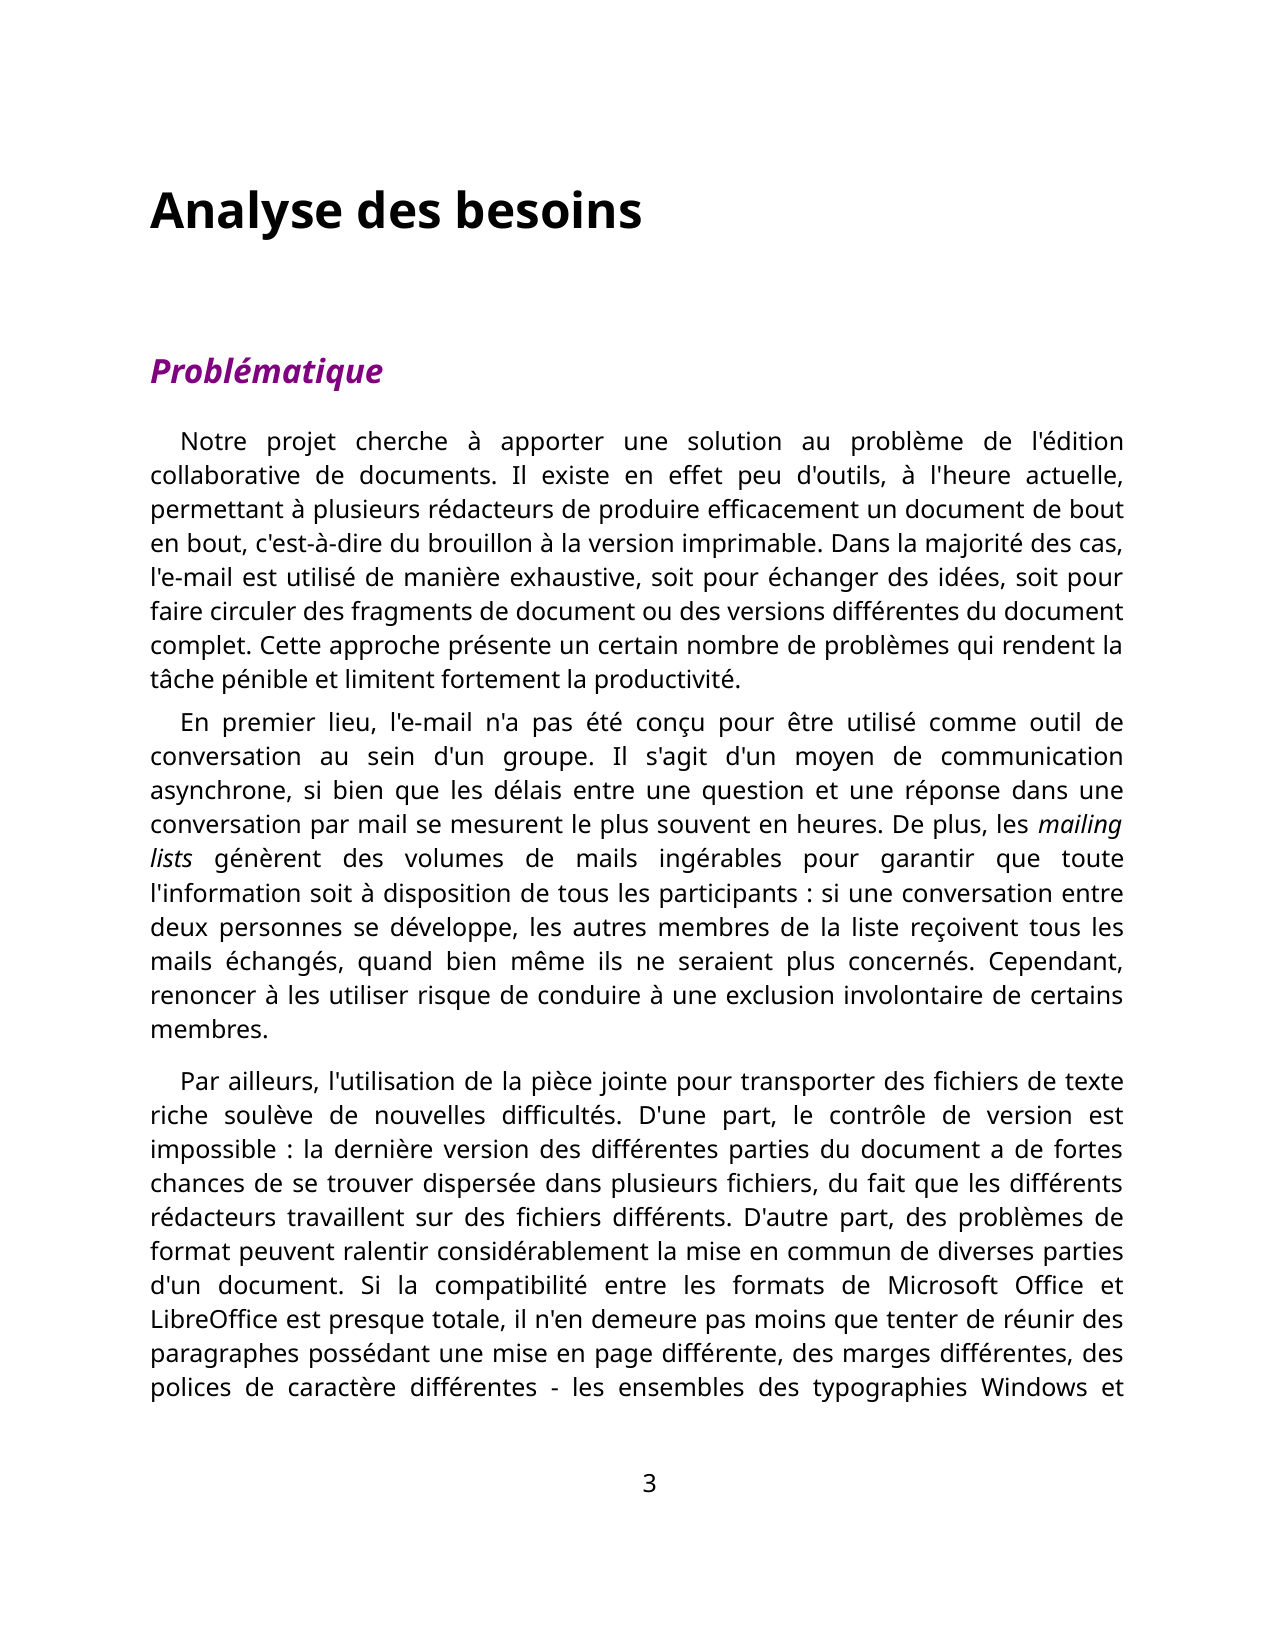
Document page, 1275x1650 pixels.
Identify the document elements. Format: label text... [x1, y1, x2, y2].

text En premier lieu, l'e-mail n'a pas été conçu pour être utilisé comme outil de conversation au sein d'un groupe. Il s'agit d'un moyen de communication asynchrone, si bien que les délais entre une question et une réponse dans une conversation par mail se mesurent le plus souvent en heures. De plus, les mailing lists génèrent des volumes de mails ingérables pour garantir que toute l'information soit à disposition de tous les participants : si une conversation entre deux personnes se développe, les autres membres de la liste reçoivent tous les mails échangés, quand bien même ils ne seraient plus concernés. Cependant, renoncer à les utiliser risque de conduire à une exclusion involontaire de certains membres. [150, 705, 1125, 1046]
text Notre projet cherche à apporter une solution au problème de l'édition collaborative de documents. Il existe en effet peu d'outils, à l'heure actuelle, permettant à plusieurs rédacteurs de produire efficacement un document de bout en bout, c'est-à-dire du brouillon à la version imprimable. Dans la majorité des cas, l'e-mail est utilisé de manière exhaustive, soit pour échanger des idées, soit pour faire circuler des fragments de document ou des versions différentes du document complet. Cette approche présente un certain nombre de problèmes qui rendent la tâche pénible et limitent fortement la productivité. [150, 423, 1125, 696]
text Par ailleurs, l'utilisation de la pièce jointe pour transporter des fichiers de texte riche soulève de nouvelles difficultés. D'une part, le contrôle de version est impossible : la dernière version des différentes parties du document a de fortes chances de se trouver dispersée dans plusieurs fichiers, du fait que les différents rédacteurs travaillent sur des fichiers différents. D'autre part, des problèmes de format peuvent ralentir considérablement la mise en commun de diverses parties d'un document. Si la compatibilité entre les formats de Microsoft Office et LibreOffice est presque totale, il n'en demeure pas moins que tenter de réunir des paragraphes possédant une mise en page différente, des marges différentes, des polices de caractère différentes - les ensembles des typographies Windows et [150, 1063, 1125, 1404]
subtitle Analyse des besoins [150, 176, 1125, 243]
subtitle Problématique [150, 348, 1125, 393]
